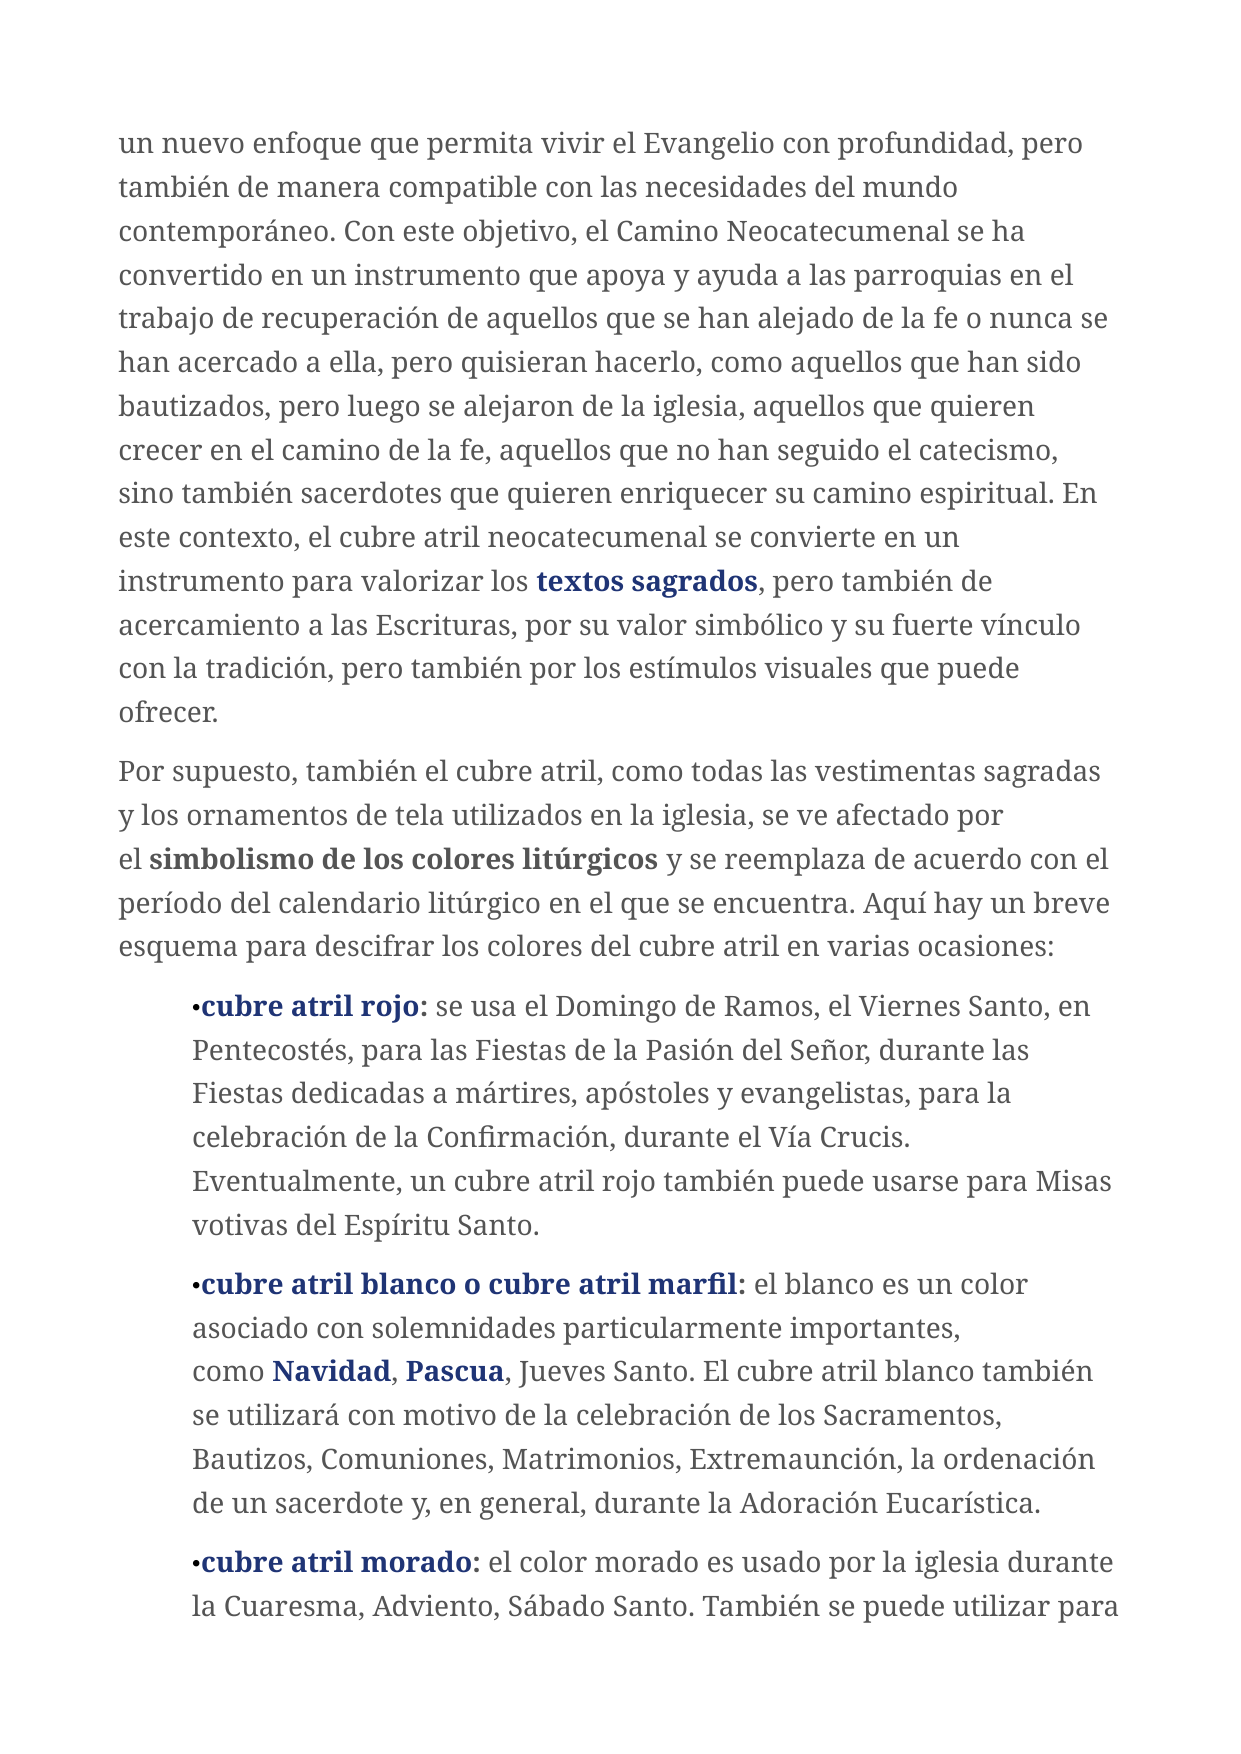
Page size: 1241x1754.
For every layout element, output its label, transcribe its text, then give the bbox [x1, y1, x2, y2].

list cubre atril morado: el color morado es usado por la iglesia durante la Cuaresma, Adviento, Sábado Santo. También se puede utilizar para [118, 1537, 1122, 1624]
list cubre atril blanco o cubre atril marfil: el blanco es un color asociado con solemnidades particularmente importantes, como Navidad, Pascua, Jueves Santo. El cubre atril blanco también se utilizará con motivo de la celebración de los Sacramentos, Bautizos, Comuniones, Matrimonios, Extremaunción, la ordenación de un sacerdote y, en general, durante la Adoración Eucarística. [118, 1259, 1122, 1521]
text un nuevo enfoque que permita vivir el Evangelio con profundidad, pero también de manera compatible con las necesidades del mundo contemporáneo. Con este objetivo, el Camino Neocatecumenal se ha convertido en un instrumento que apoya y ayuda a las parroquias en el trabajo de recuperación de aquellos que se han alejado de la fe o nunca se han acercado a ella, pero quisieran hacerlo, como aquellos que han sido bautizados, pero luego se alejaron de la iglesia, aquellos que quieren crecer en el camino de la fe, aquellos que no han seguido el catecismo, sino también sacerdotes que quieren enriquecer su camino espiritual. En este contexto, el cubre atril neocatecumenal se convierte en un instrumento para valorizar los textos sagrados, pero también de acercamiento a las Escrituras, por su valor simbólico y su fuerte vínculo con la tradición, pero también por los estímulos visuales que puede ofrecer. [118, 118, 1122, 731]
list cubre atril rojo: se usa el Domingo de Ramos, el Viernes Santo, en Pentecostés, para las Fiestas de la Pasión del Señor, durante las Fiestas dedicadas a mártires, apóstoles y evangelistas, para la celebración de la Confirmación, durante el Vía Crucis. Eventualmente, un cubre atril rojo también puede usarse para Misas votivas del Espíritu Santo. [118, 981, 1122, 1243]
text Por supuesto, también el cubre atril, como todas las vestimentas sagradas y los ornamentos de tela utilizados en la iglesia, se ve afectado por el simbolismo de los colores litúrgicos y se reemplaza de acuerdo con el período del calendario litúrgico en el que se encuentra. Aquí hay un breve esquema para descifrar los colores del cubre atril en varias ocasiones: [118, 746, 1122, 965]
